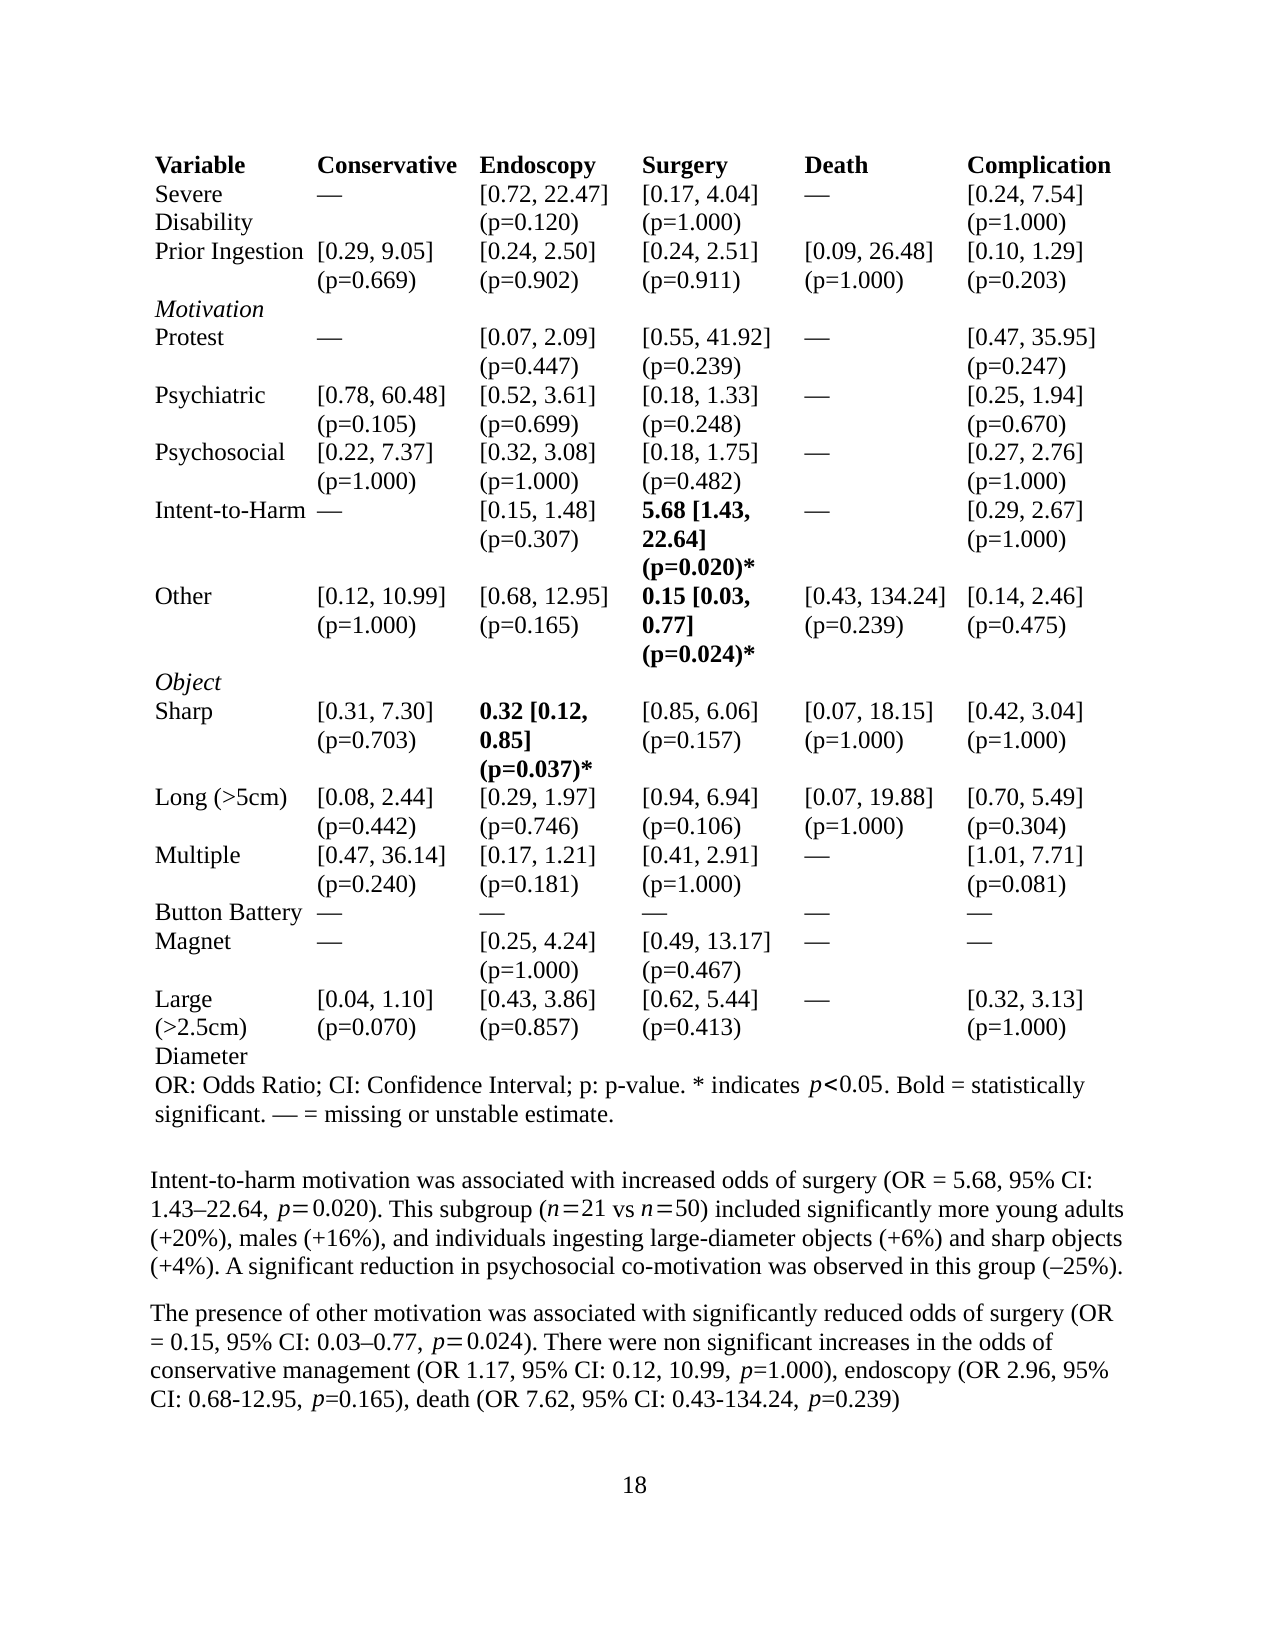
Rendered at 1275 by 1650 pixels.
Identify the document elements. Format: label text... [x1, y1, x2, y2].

table_cell — [313, 179, 475, 236]
table_cell [0.07, 2.09] (p=0.447) [475, 323, 637, 380]
table_cell [0.43, 3.86] (p=0.857) [475, 984, 637, 1070]
table_cell — [313, 898, 475, 926]
table_cell — [800, 323, 962, 380]
table_cell [0.43, 134.24] (p=0.239) [800, 581, 962, 667]
table_cell [0.14, 2.46] (p=0.475) [963, 581, 1125, 667]
table_cell [0.22, 7.37] (p=1.000) [313, 438, 475, 495]
table_cell [0.94, 6.94] (p=0.106) [638, 783, 800, 840]
table_header Variable [150, 150, 312, 179]
table_cell Psychosocial [150, 438, 312, 495]
table_cell [800, 1128, 962, 1156]
table_cell [0.32, 3.13] (p=1.000) [963, 984, 1125, 1070]
table_cell [0.29, 1.97] (p=0.746) [475, 783, 637, 840]
table_cell [0.18, 1.33] (p=0.248) [638, 380, 800, 437]
table_cell [0.29, 9.05] (p=0.669) [313, 236, 475, 294]
table_cell [0.17, 1.21] (p=0.181) [475, 840, 637, 897]
table_cell [0.47, 36.14] (p=0.240) [313, 840, 475, 897]
table_cell 0.32 [0.12, 0.85] (p=0.037)* [475, 696, 637, 782]
table_cell — [313, 926, 475, 984]
table_cell — [313, 495, 475, 581]
table_cell Long (>5cm) [150, 783, 312, 840]
table_cell — [800, 495, 962, 581]
table_cell [0.78, 60.48] (p=0.105) [313, 380, 475, 437]
table_cell [475, 1128, 637, 1156]
table_cell — [800, 380, 962, 437]
table_cell [0.15, 1.48] (p=0.307) [475, 495, 637, 581]
table_cell — [800, 898, 962, 926]
table_cell [0.52, 3.61] (p=0.699) [475, 380, 637, 437]
table_cell [0.41, 2.91] (p=1.000) [638, 840, 800, 897]
table_cell 0.15 [0.03, 0.77] (p=0.024)* [638, 581, 800, 667]
table_cell [0.25, 4.24] (p=1.000) [475, 926, 637, 984]
table_cell [0.27, 2.76] (p=1.000) [963, 438, 1125, 495]
table_cell Other [150, 581, 312, 667]
table_cell [0.07, 19.88] (p=1.000) [800, 783, 962, 840]
table_header Conservative [313, 150, 475, 179]
table_cell Multiple [150, 840, 312, 897]
table_cell [0.08, 2.44] (p=0.442) [313, 783, 475, 840]
table_cell [0.70, 5.49] (p=0.304) [963, 783, 1125, 840]
table_cell Large (>2.5cm) Diameter [150, 984, 312, 1070]
table_cell [0.47, 35.95] (p=0.247) [963, 323, 1125, 380]
text Intent-to-harm motivation was associated with increased odds of surgery (OR = 5.68, 95% CI: 1.43–22.64, ). This subgroup ( vs ) included significantly more young adults (+20%), males (+16%), and individuals ingesting large-diameter objects (+6%) and sharp objects (+4%). A significant reduction in psychosocial co-motivation was observed in this group (–25%). [150, 1165, 1125, 1280]
table_cell [0.25, 1.94] (p=0.670) [963, 380, 1125, 437]
table_header Surgery [638, 150, 800, 179]
table_cell — [313, 323, 475, 380]
table_cell Magnet [150, 926, 312, 984]
table_cell — [800, 984, 962, 1070]
table_cell [0.42, 3.04] (p=1.000) [963, 696, 1125, 782]
table_cell 5.68 [1.43, 22.64] (p=0.020)* [638, 495, 800, 581]
table_cell [0.31, 7.30] (p=0.703) [313, 696, 475, 782]
table_cell [313, 1128, 475, 1156]
table_cell [0.17, 4.04] (p=1.000) [638, 179, 800, 236]
table_cell [0.09, 26.48] (p=1.000) [800, 236, 962, 294]
table_header Endoscopy [475, 150, 637, 179]
table_cell Sharp [150, 696, 312, 782]
table_cell — [475, 898, 637, 926]
table_cell Intent-to-Harm [150, 495, 312, 581]
table_cell — [800, 926, 962, 984]
table_cell — [963, 898, 1125, 926]
table_cell [0.32, 3.08] (p=1.000) [475, 438, 637, 495]
table_cell [963, 1128, 1125, 1156]
table_cell [0.24, 2.50] (p=0.902) [475, 236, 637, 294]
table_cell Prior Ingestion [150, 236, 312, 294]
table_cell Severe Disability [150, 179, 312, 236]
table_cell [0.49, 13.17] (p=0.467) [638, 926, 800, 984]
table_cell [0.07, 18.15] (p=1.000) [800, 696, 962, 782]
table_header Death [800, 150, 962, 179]
table_cell [1.01, 7.71] (p=0.081) [963, 840, 1125, 897]
table_cell Object [150, 668, 1125, 696]
table_cell [150, 1128, 312, 1156]
table_cell [0.55, 41.92] (p=0.239) [638, 323, 800, 380]
table_cell [638, 1128, 800, 1156]
table_cell — [800, 438, 962, 495]
text The presence of other motivation was associated with significantly reduced odds of surgery (OR = 0.15, 95% CI: 0.03–0.77, ). There were non significant increases in the odds of conservative management (OR 1.17, 95% CI: 0.12, 10.99, =1.000), endoscopy (OR 2.96, 95% CI: 0.68-12.95, =0.165), death (OR 7.62, 95% CI: 0.43-134.24, =0.239) [150, 1298, 1125, 1413]
table_cell [0.24, 7.54] (p=1.000) [963, 179, 1125, 236]
table_cell — [638, 898, 800, 926]
table_cell [0.62, 5.44] (p=0.413) [638, 984, 800, 1070]
table_cell [0.85, 6.06] (p=0.157) [638, 696, 800, 782]
table_cell — [800, 179, 962, 236]
table_cell Psychiatric [150, 380, 312, 437]
table_cell Button Battery [150, 898, 312, 926]
table_header Complication [963, 150, 1125, 179]
table_cell — [800, 840, 962, 897]
table_cell [0.29, 2.67] (p=1.000) [963, 495, 1125, 581]
table_cell [0.68, 12.95] (p=0.165) [475, 581, 637, 667]
table_cell [0.04, 1.10] (p=0.070) [313, 984, 475, 1070]
table_cell [0.72, 22.47] (p=0.120) [475, 179, 637, 236]
table_cell [0.18, 1.75] (p=0.482) [638, 438, 800, 495]
table_cell Motivation [150, 294, 1125, 322]
table_cell [0.24, 2.51] (p=0.911) [638, 236, 800, 294]
table_cell Protest [150, 323, 312, 380]
table_cell — [963, 926, 1125, 984]
table_cell [0.10, 1.29] (p=0.203) [963, 236, 1125, 294]
table_cell OR: Odds Ratio; CI: Confidence Interval; p: p-value. * indicates . Bold = statistically significant. — = missing or unstable estimate. [150, 1070, 1125, 1127]
table_cell [0.12, 10.99] (p=1.000) [313, 581, 475, 667]
